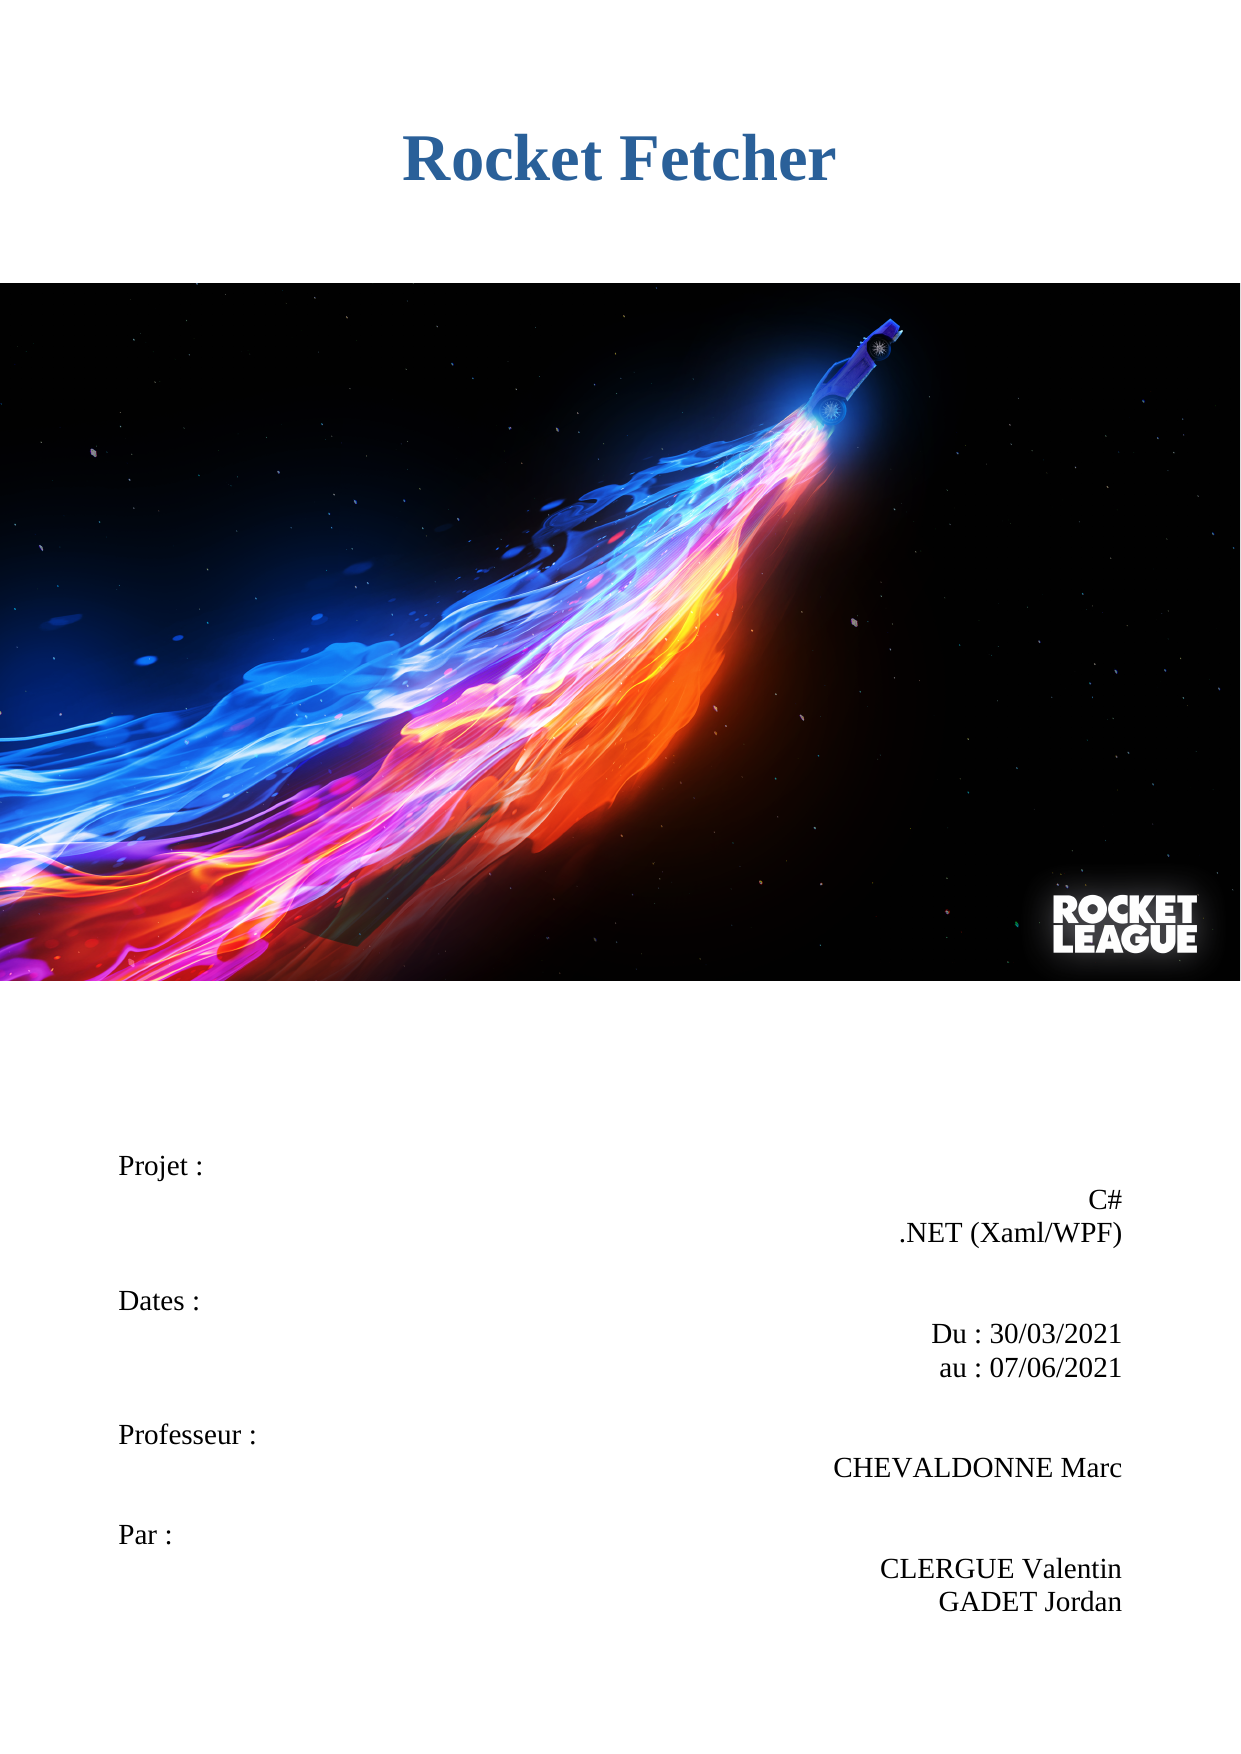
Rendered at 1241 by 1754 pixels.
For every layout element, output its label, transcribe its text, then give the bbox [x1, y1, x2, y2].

text Rocket Fetcher [118, 118, 1122, 195]
text au : 07/06/2021 [118, 1350, 1122, 1383]
text Professeur : [118, 1417, 1122, 1450]
text GADET Jordan [118, 1584, 1122, 1618]
picture [0, 283, 1241, 981]
text .NET (Xaml/WPF) [118, 1216, 1122, 1249]
text C# [118, 1182, 1122, 1216]
text Projet : [118, 1148, 1122, 1182]
text Dates : [118, 1283, 1122, 1316]
text CHEVALDONNE Marc [118, 1450, 1122, 1484]
text Du : 30/03/2021 [118, 1316, 1122, 1350]
text Par : [118, 1517, 1122, 1551]
text CLERGUE Valentin [118, 1551, 1122, 1584]
